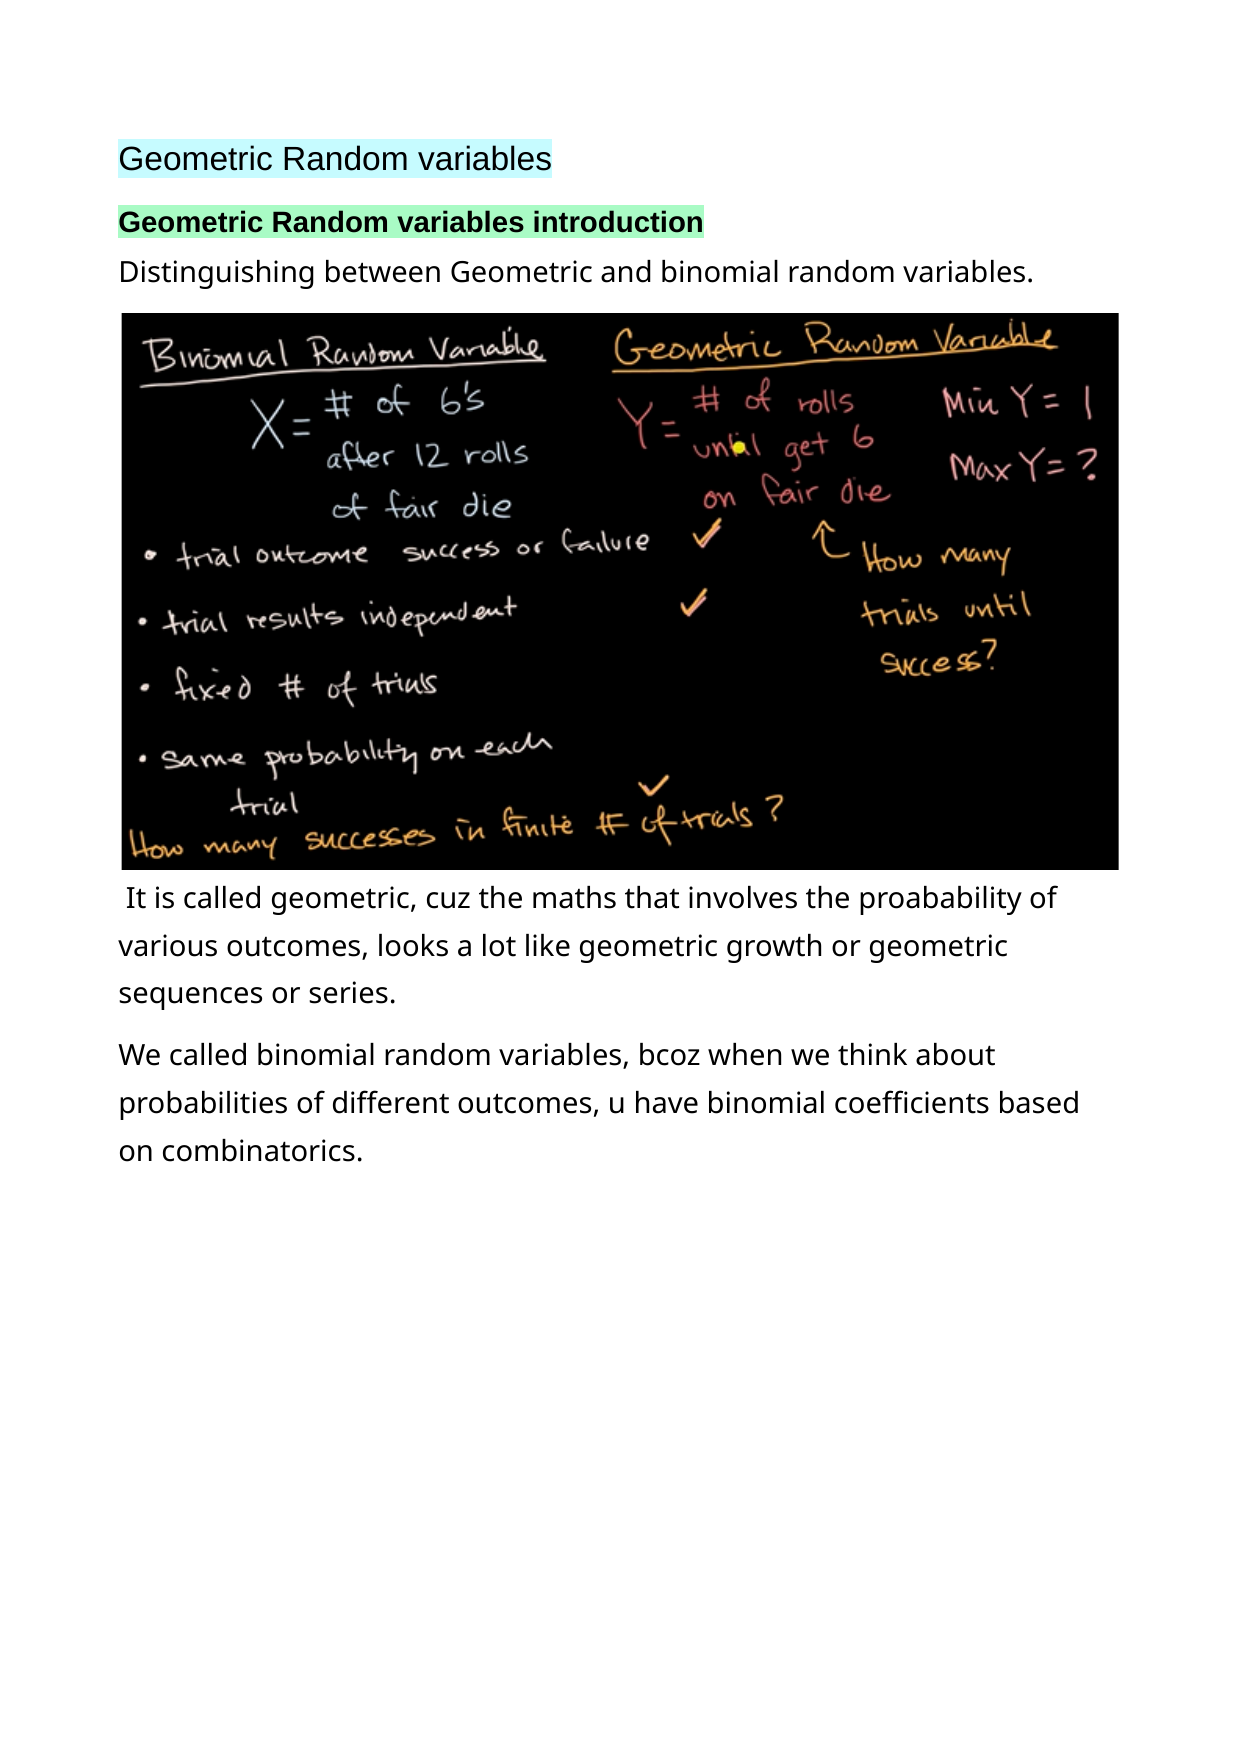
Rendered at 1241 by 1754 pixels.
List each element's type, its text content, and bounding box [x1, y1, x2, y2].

text It is called geometric, cuz the maths that involves the proabability of various outcomes, looks a lot like geometric growth or geometric sequences or series. [118, 313, 1122, 1012]
text We called binomial random variables, bcoz when we think about probabilities of different outcomes, u have binomial coefficients based on combinatorics. [118, 1035, 1122, 1169]
subtitle Geometric Random variables introduction [704, 205, 1122, 238]
subtitle Geometric Random variables [552, 139, 1122, 178]
picture [121, 313, 1119, 870]
text Distinguishing between Geometric and binomial random variables. [118, 251, 1122, 291]
